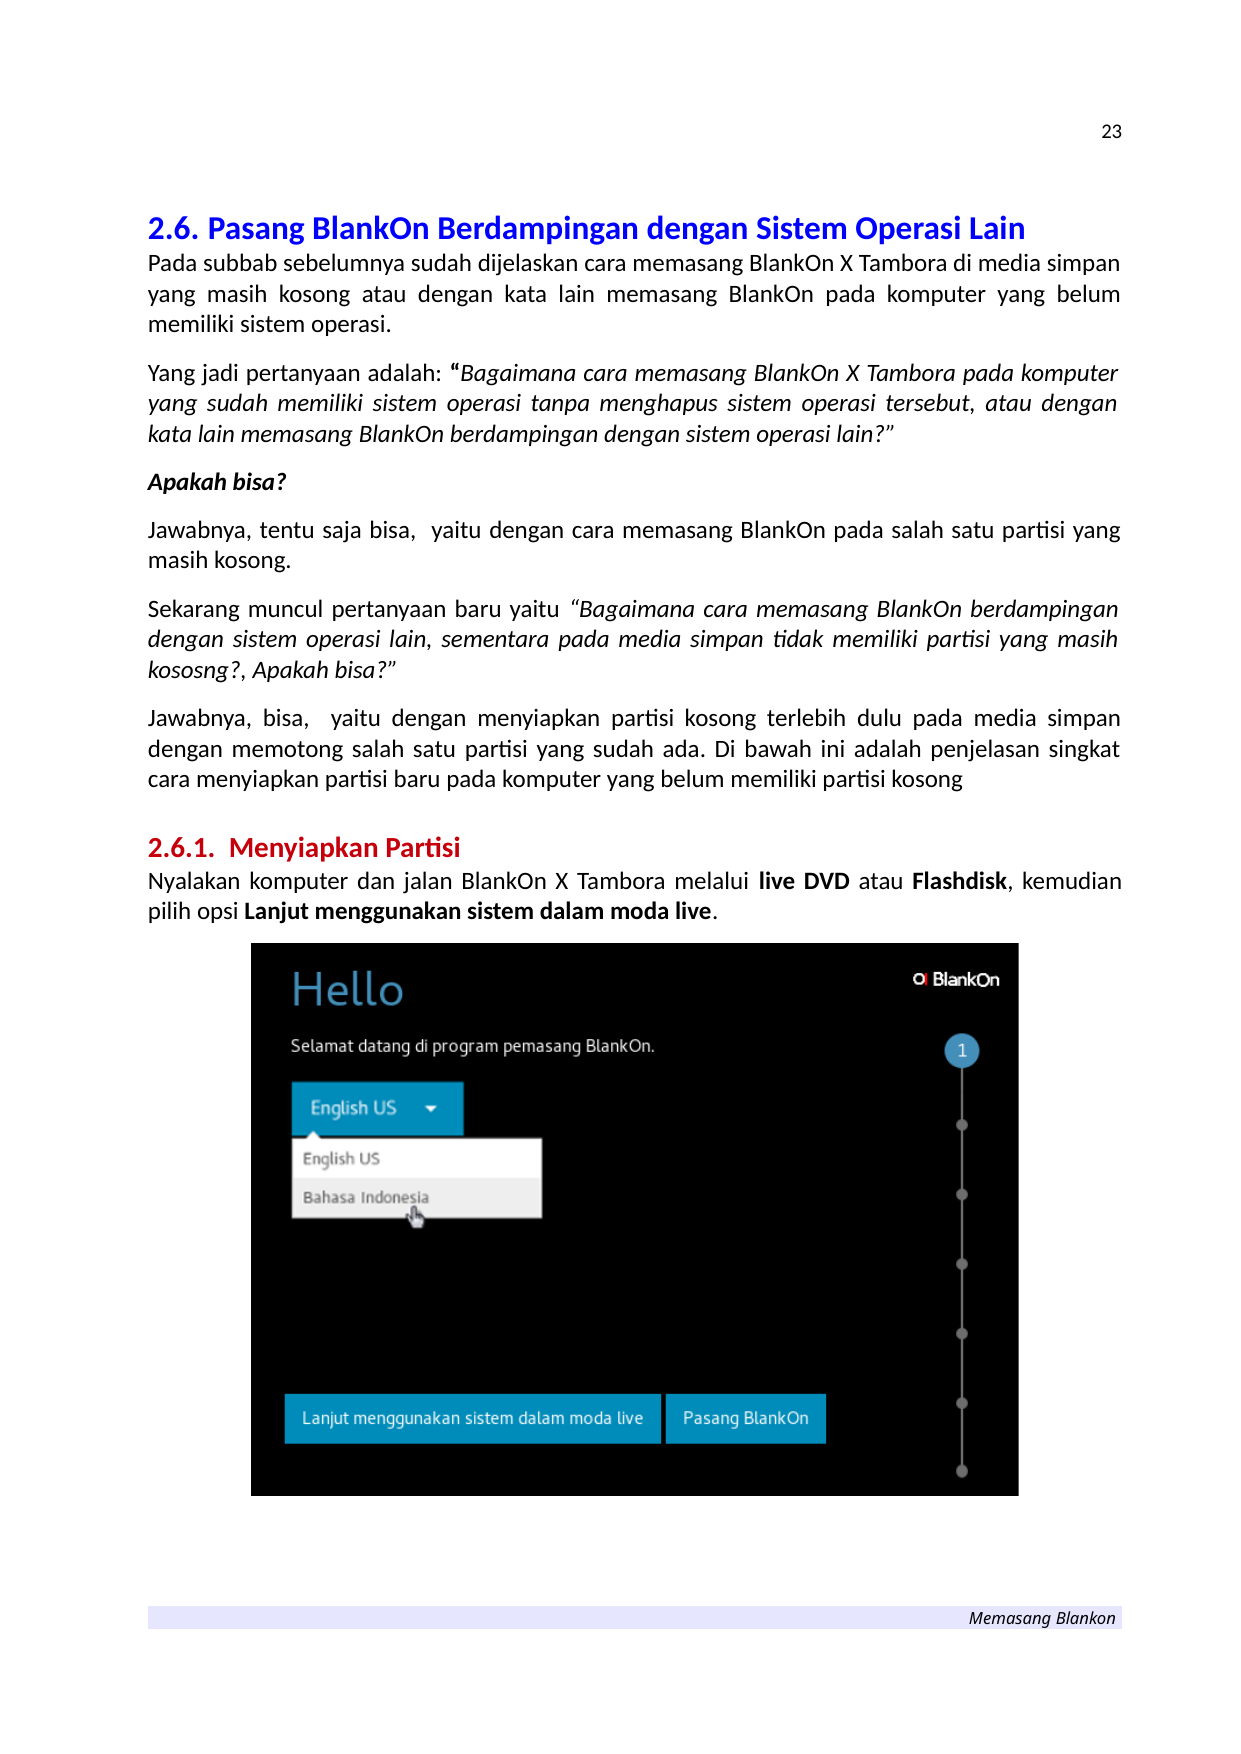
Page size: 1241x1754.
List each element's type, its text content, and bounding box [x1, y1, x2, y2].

subtitle Pasang BlankOn Berdampingan dengan Sistem Operasi Lain [148, 207, 1122, 247]
text Apakah bisa? [148, 466, 1122, 496]
text Yang jadi pertanyaan adalah: “Bagaimana cara memasang BlankOn X Tambora pada komputer yang sudah memiliki sistem operasi tanpa menghapus sistem operasi tersebut, atau dengan kata lain memasang BlankOn berdampingan dengan sistem operasi lain?” [148, 357, 1122, 448]
text Pada subbab sebelumnya sudah dijelaskan cara memasang BlankOn X Tambora di media simpan yang masih kosong atau dengan kata lain memasang BlankOn pada komputer yang belum memiliki sistem operasi. [148, 247, 1122, 339]
picture [251, 943, 1019, 1496]
text Jawabnya, tentu saja bisa, yaitu dengan cara memasang BlankOn pada salah satu partisi yang masih kosong. [148, 514, 1122, 575]
text Sekarang muncul pertanyaan baru yaitu “Bagaimana cara memasang BlankOn berdampingan dengan sistem operasi lain, sementara pada media simpan tidak memiliki partisi yang masih kososng?, Apakah bisa?” [148, 593, 1122, 684]
text Jawabnya, bisa, yaitu dengan menyiapkan partisi kosong terlebih dulu pada media simpan dengan memotong salah satu partisi yang sudah ada. Di bawah ini adalah penjelasan singkat cara menyiapkan partisi baru pada komputer yang belum memiliki partisi kosong [148, 702, 1122, 794]
subtitle Menyiapkan Partisi [148, 829, 1122, 865]
text Nyalakan komputer dan jalan BlankOn X Tambora melalui live DVD atau Flashdisk, kemudian pilih opsi Lanjut menggunakan sistem dalam moda live. [148, 865, 1122, 926]
